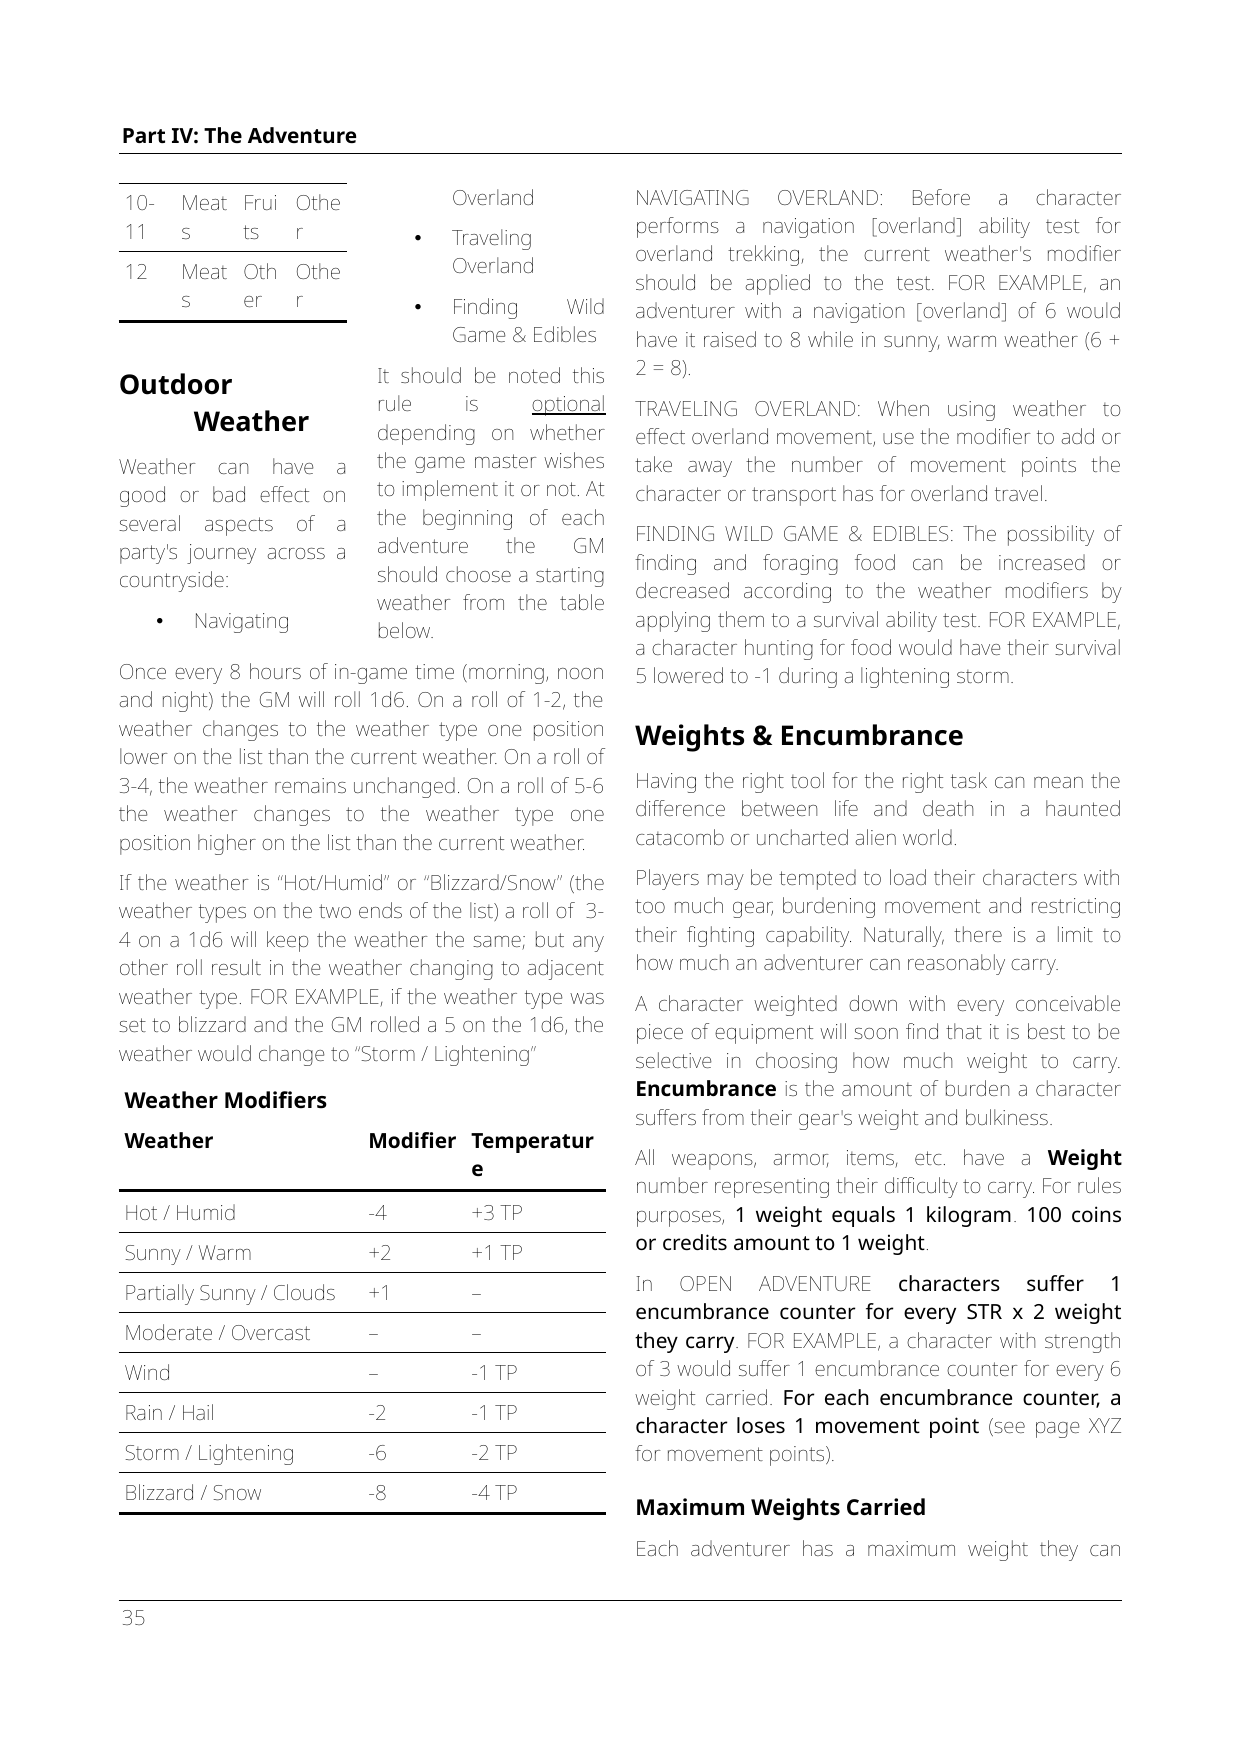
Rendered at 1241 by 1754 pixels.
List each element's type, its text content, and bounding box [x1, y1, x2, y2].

text Weather can have a good or bad effect on several aspects of a party's journey across a countryside: [118, 452, 347, 594]
text Once every 8 hours of in-game time (morning, noon and night) the GM will roll 1d6. On a roll of 1-2, the weather changes to the weather type one position lower on the list than the current weather. On a roll of 3-4, the weather remains unchanged. On a roll of 5-6 the weather changes to the weather type one position higher on the list than the current weather. [118, 657, 605, 856]
table_cell – [465, 1273, 606, 1312]
table_cell Meats [176, 184, 237, 251]
table_cell Other [237, 252, 290, 319]
table_cell Wind [119, 1353, 362, 1392]
table_cell Storm / Lightening [119, 1433, 362, 1472]
text Players may be tempted to load their characters with too much gear, burdening movement and restricting their fighting capability. Naturally, there is a limit to how much an adventurer can reasonably carry. [635, 863, 1122, 977]
table_cell +1 [362, 1273, 465, 1312]
table_cell -1 TP [465, 1393, 606, 1432]
table_cell -2 TP [465, 1433, 606, 1472]
table_cell -6 [362, 1433, 465, 1472]
table_cell Hot / Humid [119, 1192, 362, 1232]
text NAVIGATING OVERLAND: Before a character performs a navigation [overland] ability test for overland trekking, the current weather's modifier should be applied to the test. FOR EXAMPLE, an adventurer with a navigation [overland] of 6 would have it raised to 8 while in sunny, warm weather (6 + 2 = 8). [635, 183, 1122, 382]
table_cell Fruits [237, 184, 290, 251]
text In OPEN ADVENTURE characters suffer 1 encumbrance counter for every STR x 2 weight they carry. FOR EXAMPLE, a character with strength of 3 would suffer 1 encumbrance counter for every 6 weight carried. For each encumbrance counter, a character loses 1 movement point (see page XYZ for movement points). [635, 1269, 1122, 1468]
table_cell Modifier [362, 1120, 465, 1189]
list Finding Wild Game & Edibles [414, 292, 605, 349]
table_cell Meats [176, 252, 237, 319]
list Overland [414, 183, 605, 211]
table_cell Blizzard / Snow [119, 1473, 362, 1512]
table_cell Moderate / Overcast [119, 1313, 362, 1352]
list Navigating [156, 606, 347, 634]
table_cell Other [290, 252, 347, 319]
text FINDING WILD GAME & EDIBLES: The possibility of finding and foraging food can be increased or decreased according to the weather modifiers by applying them to a survival ability test. FOR EXAMPLE, a character hunting for food would have their survival 5 lowered to -1 during a lightening storm. [635, 519, 1122, 690]
table_cell Sunny / Warm [119, 1233, 362, 1272]
table_cell Temperature [465, 1120, 606, 1189]
table_cell Weather [119, 1120, 362, 1189]
table_cell – [362, 1353, 465, 1392]
text Maximum Weights Carried [635, 1492, 1122, 1522]
table_cell Other [290, 184, 347, 251]
table_cell -8 [362, 1473, 465, 1512]
list Traveling Overland [414, 223, 605, 280]
table_cell 12 [119, 252, 176, 319]
text TRAVELING OVERLAND: When using weather to effect overland movement, use the modifier to add or take away the number of movement points the character or transport has for overland travel. [635, 394, 1122, 507]
text If the weather is “Hot/Humid” or “Blizzard/Snow” (the weather types on the two ends of the list) a roll of 3-4 on a 1d6 will keep the weather the same; but any other roll result in the weather changing to adjacent weather type. FOR EXAMPLE, if the weather type was set to blizzard and the GM rolled a 5 on the 1d6, the weather would change to “Storm / Lightening” [118, 868, 605, 1067]
table_cell Partially Sunny / Clouds [119, 1273, 362, 1312]
table_cell -4 [362, 1192, 465, 1232]
table_cell +1 TP [465, 1233, 606, 1272]
table_cell – [362, 1313, 465, 1352]
text All weapons, armor, items, etc. have a Weight number representing their difficulty to carry. For rules purposes, 1 weight equals 1 kilogram. 100 coins or credits amount to 1 weight. [635, 1143, 1122, 1257]
text Each adventurer has a maximum weight they can [635, 1534, 1122, 1562]
table_cell – [465, 1313, 606, 1352]
table_cell 10-11 [119, 184, 176, 251]
text [118, 1515, 605, 1543]
table_cell -2 [362, 1393, 465, 1432]
table_cell +3 TP [465, 1192, 606, 1232]
table_cell Rain / Hail [119, 1393, 362, 1432]
subtitle Outdoor Weather [118, 366, 347, 439]
table_cell -1 TP [465, 1353, 606, 1392]
table_cell +2 [362, 1233, 465, 1272]
text It should be noted this rule is optional depending on whether the game master wishes to implement it or not. At the beginning of each adventure the GM should choose a starting weather from the table below. [377, 361, 605, 645]
subtitle Weights & Encumbrance [635, 717, 1122, 753]
table_header Weather Modifiers [119, 1079, 606, 1120]
table_cell -4 TP [465, 1473, 606, 1512]
text A character weighted down with every conceivable piece of equipment will soon find that it is best to be selective in choosing how much weight to carry. Encumbrance is the amount of burden a character suffers from their gear's weight and bulkiness. [635, 989, 1122, 1131]
text Having the right tool for the right task can mean the difference between life and death in a haunted catacomb or uncharted alien world. [635, 766, 1122, 851]
